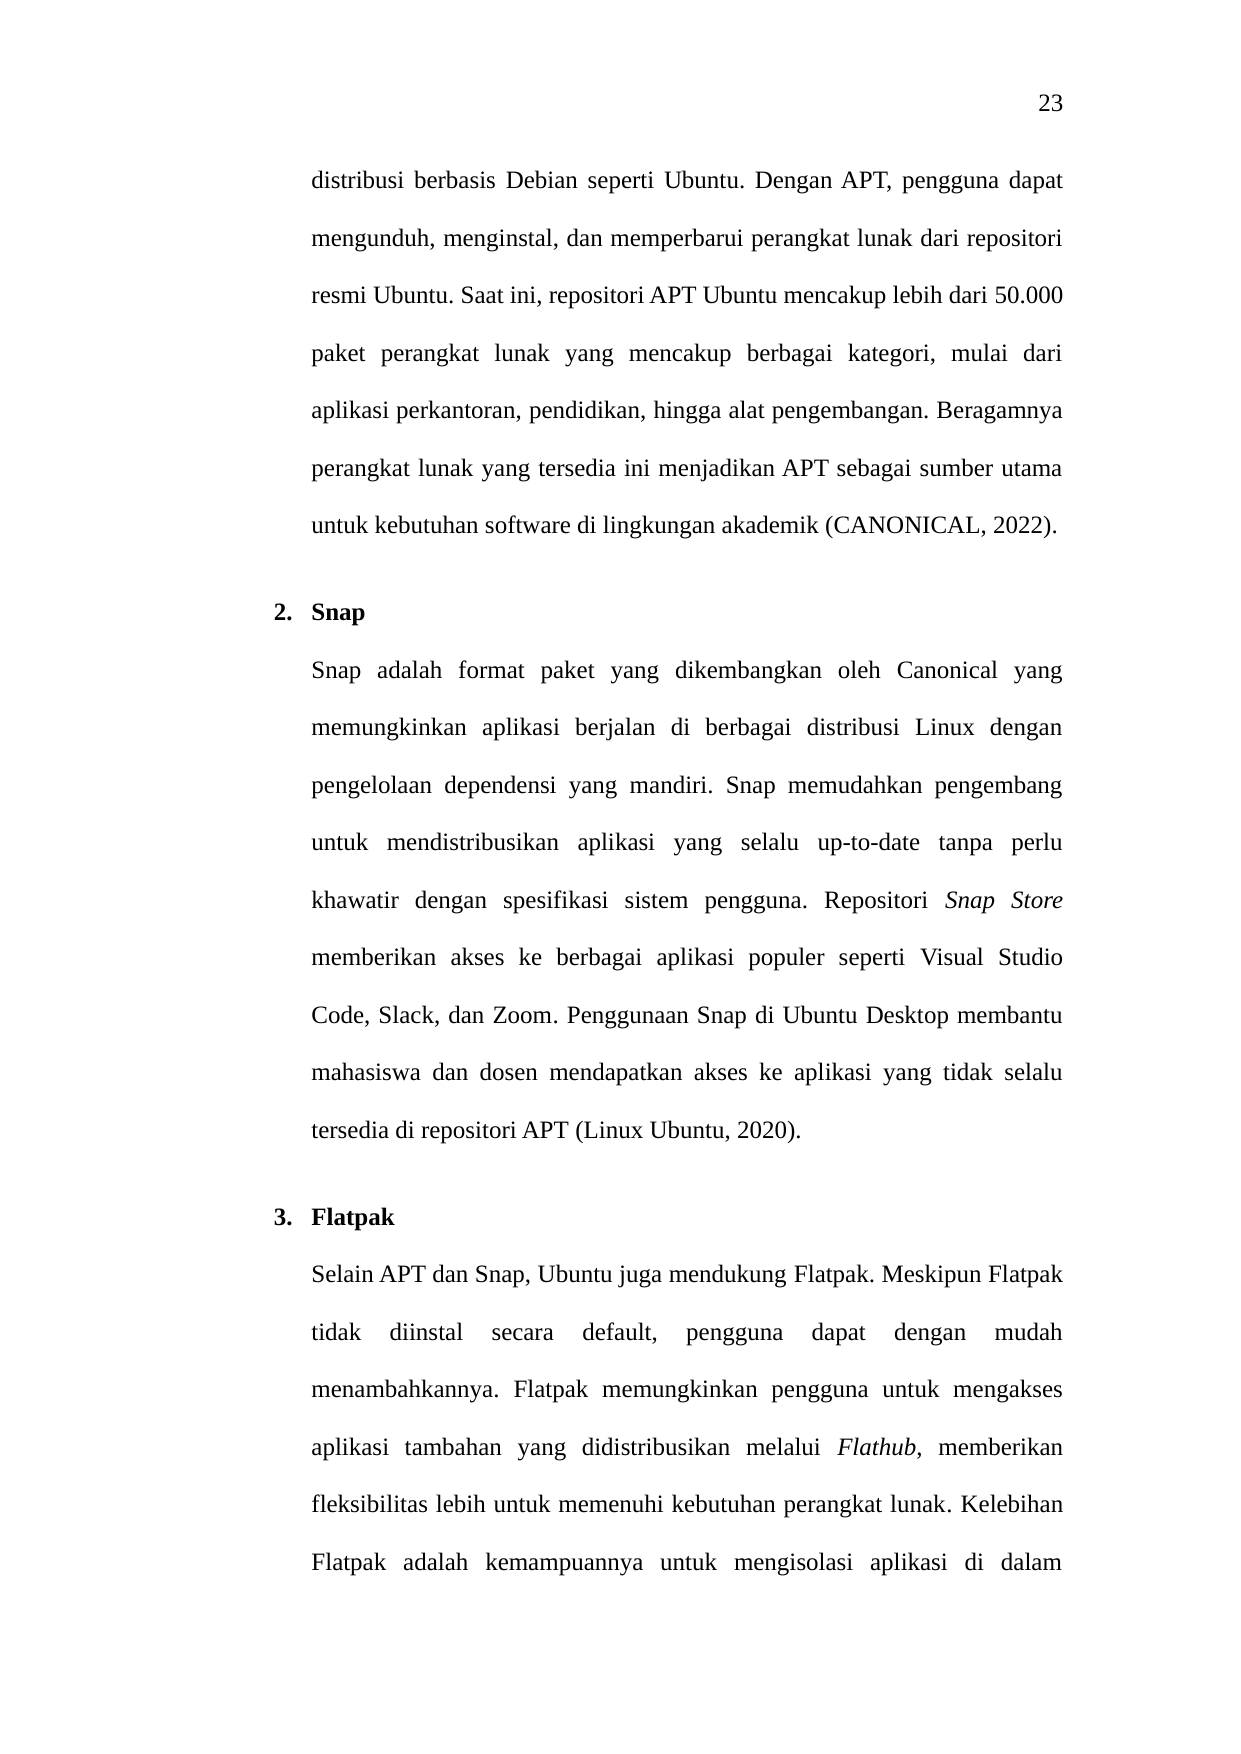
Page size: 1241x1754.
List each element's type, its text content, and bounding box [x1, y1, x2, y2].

list distribusi berbasis Debian seperti Ubuntu. Dengan APT, pengguna dapat mengunduh, menginstal, dan memperbarui perangkat lunak dari repositori resmi Ubuntu. Saat ini, repositori APT Ubuntu mencakup lebih dari 50.000 paket perangkat lunak yang mencakup berbagai kategori, mulai dari aplikasi perkantoran, pendidikan, hingga alat pengembangan. Beragamnya perangkat lunak yang tersedia ini menjadikan APT sebagai sumber utama untuk kebutuhan software di lingkungan akademik (CANONICAL, 2022)⁠. [274, 165, 1063, 539]
list Flatpak Selain APT dan Snap, Ubuntu juga mendukung Flatpak. Meskipun Flatpak tidak diinstal secara default, pengguna dapat dengan mudah menambahkannya. Flatpak memungkinkan pengguna untuk mengakses aplikasi tambahan yang didistribusikan melalui Flathub, memberikan fleksibilitas lebih untuk memenuhi kebutuhan perangkat lunak. Kelebihan Flatpak adalah kemampuannya untuk mengisolasi aplikasi di dalam [274, 1202, 1063, 1576]
list Snap Snap adalah format paket yang dikembangkan oleh Canonical yang memungkinkan aplikasi berjalan di berbagai distribusi Linux dengan pengelolaan dependensi yang mandiri. Snap memudahkan pengembang untuk mendistribusikan aplikasi yang selalu up-to-date tanpa perlu khawatir dengan spesifikasi sistem pengguna. Repositori Snap Store memberikan akses ke berbagai aplikasi populer seperti Visual Studio Code, Slack, dan Zoom. Penggunaan Snap di Ubuntu Desktop membantu mahasiswa dan dosen mendapatkan akses ke aplikasi yang tidak selalu tersedia di repositori APT (Linux Ubuntu, 2020)⁠. [274, 597, 1063, 1143]
